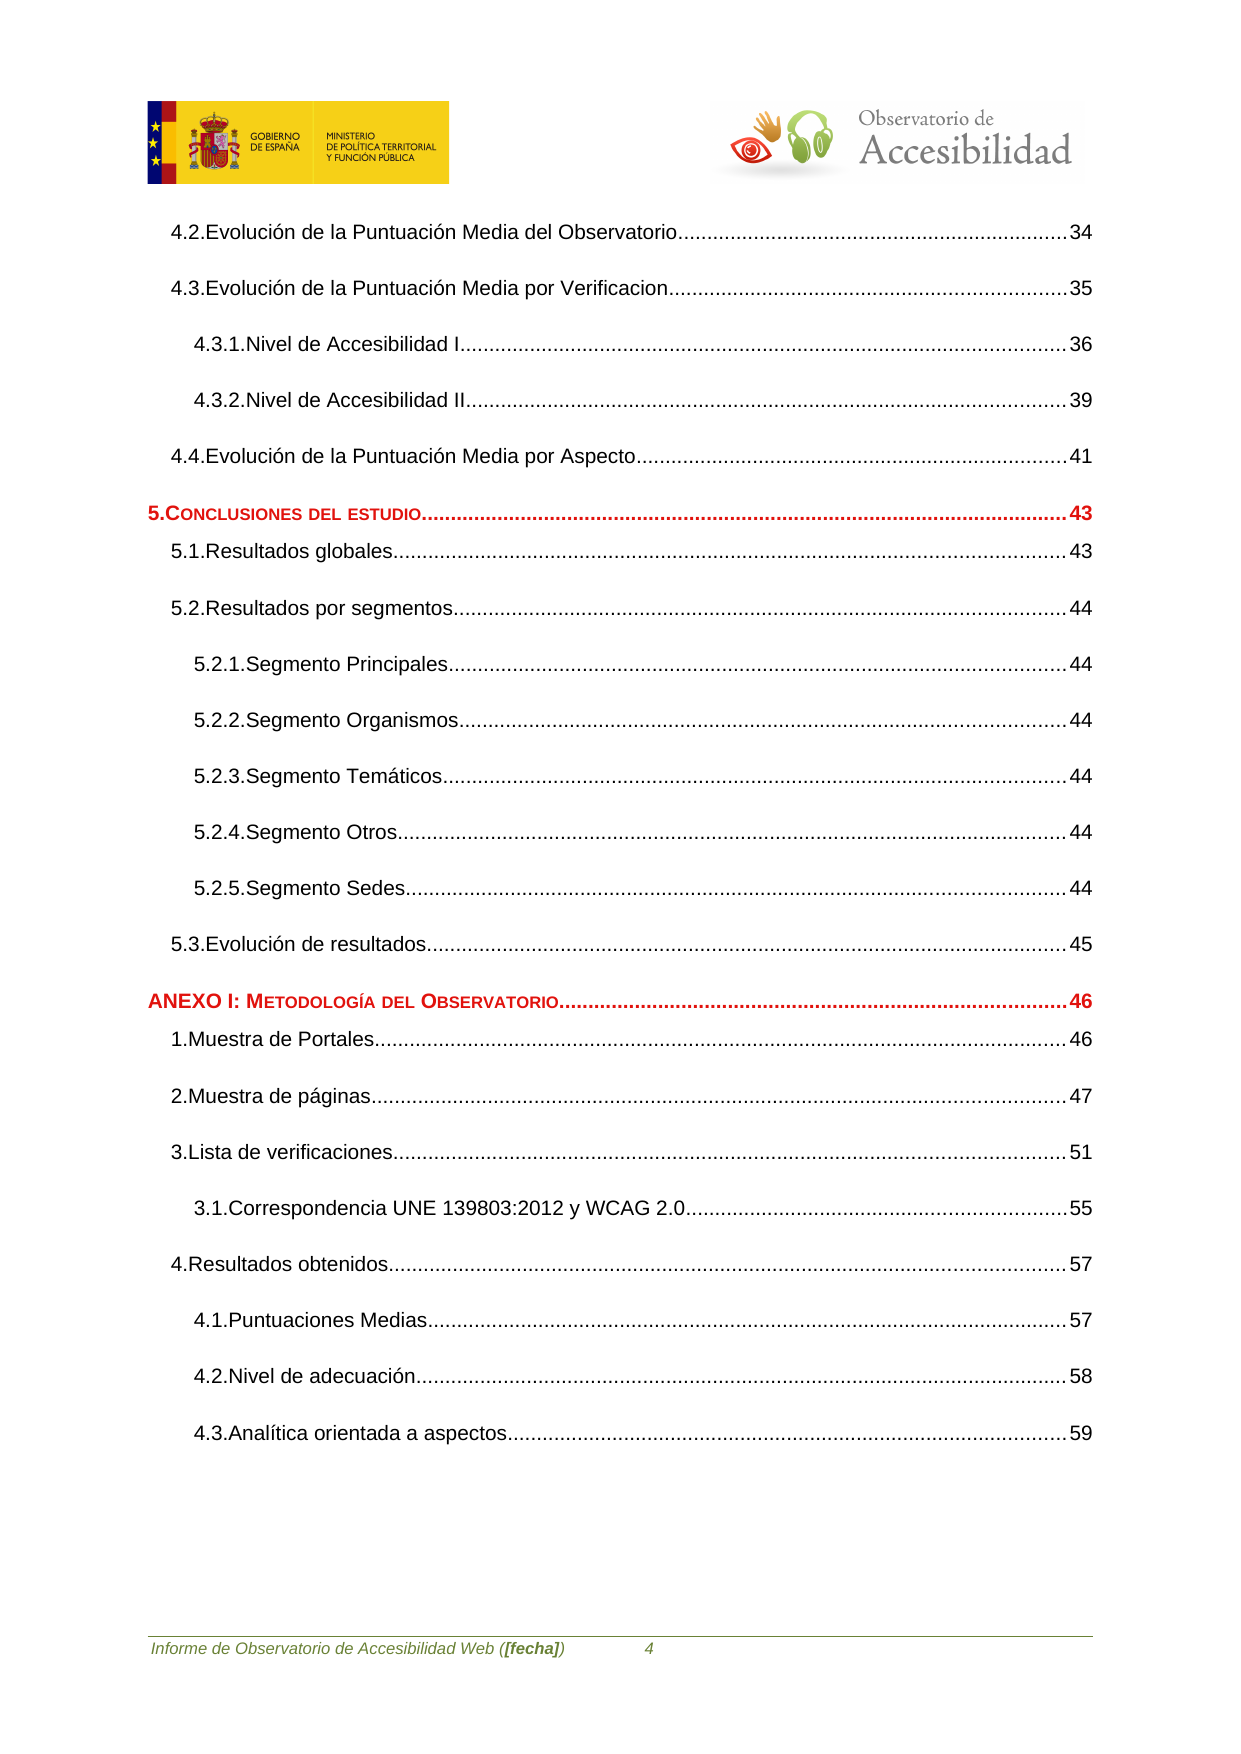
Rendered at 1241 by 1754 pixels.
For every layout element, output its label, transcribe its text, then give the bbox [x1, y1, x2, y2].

text 5.1.Resultados globales 43 [171, 539, 1092, 563]
text 5.2.4.Segmento Otros 44 [193, 820, 1092, 844]
text 4.Resultados obtenidos 57 [171, 1252, 1092, 1276]
text 1.Muestra de Portales 46 [171, 1027, 1092, 1051]
text 5.2.2.Segmento Organismos 44 [193, 708, 1092, 732]
text 4.3.2.Nivel de Accesibilidad II 39 [193, 388, 1092, 412]
text 4.1.Puntuaciones Medias 57 [193, 1308, 1092, 1332]
text 4.4.Evolución de la Puntuación Media por Aspecto 41 [171, 444, 1092, 468]
text 3.Lista de verificaciones 51 [171, 1139, 1092, 1163]
text 5.2.1.Segmento Principales 44 [193, 652, 1092, 676]
text 5.2.3.Segmento Temáticos 44 [193, 764, 1092, 788]
picture [147, 101, 450, 184]
text 5.2.Resultados por segmentos 44 [171, 595, 1092, 619]
text 4.2.Nivel de adecuación 58 [193, 1364, 1092, 1388]
picture [710, 101, 1086, 184]
text 5.3.Evolución de resultados 45 [171, 932, 1092, 956]
text 4.3.Evolución de la Puntuación Media por Verificacion 35 [171, 276, 1092, 300]
text 5.Conclusiones del estudio 43 [148, 500, 1092, 524]
text 4.3.Analítica orientada a aspectos 59 [193, 1420, 1092, 1444]
text 3.1.Correspondencia UNE 139803:2012 y WCAG 2.0 55 [193, 1196, 1092, 1220]
text 4.2.Evolución de la Puntuación Media del Observatorio 34 [171, 220, 1092, 244]
text ANEXO I: Metodología del Observatorio 46 [148, 988, 1092, 1012]
text 2.Muestra de páginas 47 [171, 1083, 1092, 1107]
text 5.2.5.Segmento Sedes 44 [193, 876, 1092, 900]
text 4.3.1.Nivel de Accesibilidad I 36 [193, 332, 1092, 356]
